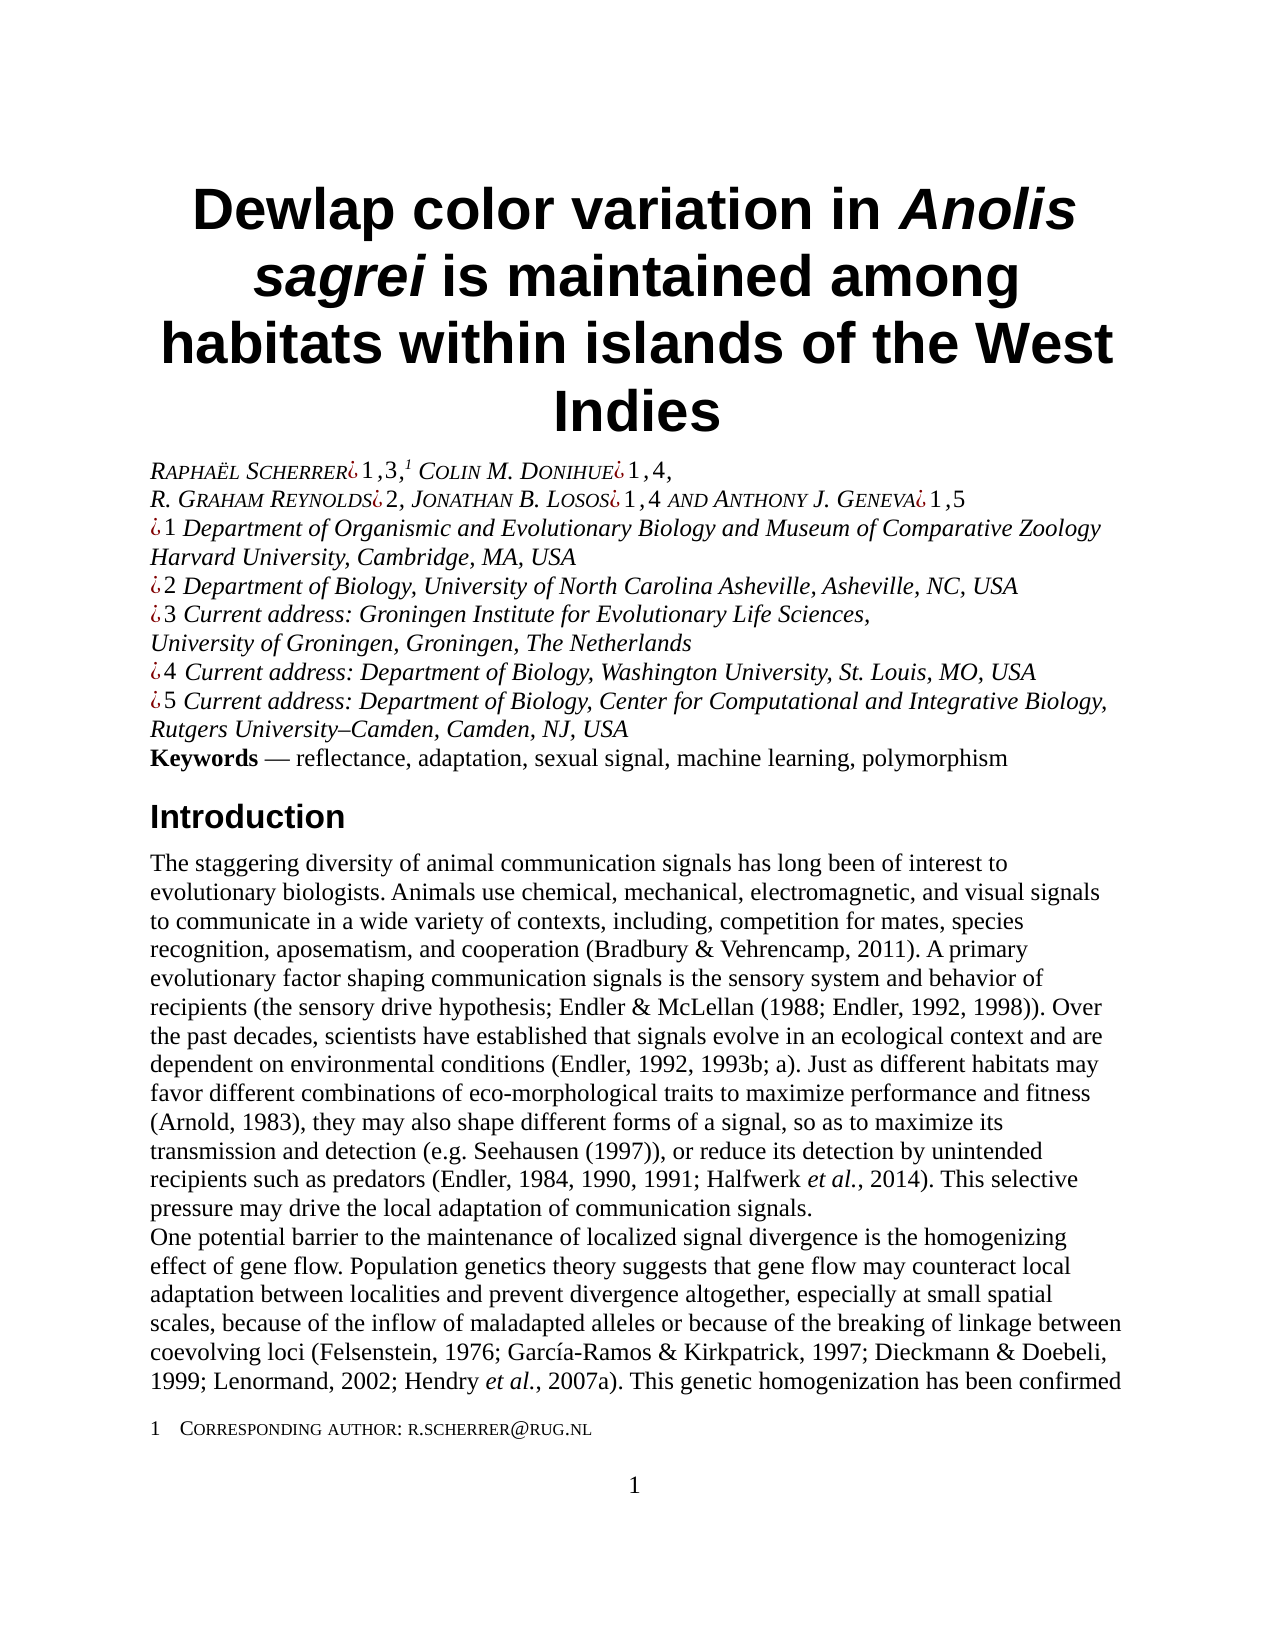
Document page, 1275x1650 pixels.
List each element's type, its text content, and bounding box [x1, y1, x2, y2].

text Keywords — reflectance, adaptation, sexual signal, machine learning, polymorphism [150, 743, 1125, 772]
subtitle Introduction [150, 797, 1125, 836]
title Dewlap color variation in Anolis sagrei is maintained among habitats within islands of the West Indies [150, 175, 1125, 443]
text The staggering diversity of animal communication signals has long been of interest to evolutionary biologists. Animals use chemical, mechanical, electromagnetic, and visual signals to communicate in a wide variety of contexts, including, competition for mates, species recognition, aposematism, and cooperation (Bradbury & Vehrencamp, 2011). A primary evolutionary factor shaping communication signals is the sensory system and behavior of recipients (the sensory drive hypothesis; Endler & McLellan (1988; Endler, 1992, 1998)). Over the past decades, scientists have established that signals evolve in an ecological context and are dependent on environmental conditions (Endler, 1992, 1993b; a). Just as different habitats may favor different combinations of eco-morphological traits to maximize performance and fitness (Arnold, 1983), they may also shape different forms of a signal, so as to maximize its transmission and detection (e.g. Seehausen (1997)), or reduce its detection by unintended recipients such as predators (Endler, 1984, 1990, 1991; Halfwerk et al., 2014). This selective pressure may drive the local adaptation of communication signals. One potential barrier to the maintenance of localized signal divergence is the homogenizing effect of gene flow. Population genetics theory suggests that gene flow may counteract local adaptation between localities and prevent divergence altogether, especially at small spatial scales, because of the inflow of maladapted alleles or because of the breaking of linkage between coevolving loci (Felsenstein, 1976; García-Ramos & Kirkpatrick, 1997; Dieckmann & Doebeli, 1999; Lenormand, 2002; Hendry et al., 2007a). This genetic homogenization has been confirmed [150, 848, 1125, 1394]
text Raphaël Scherrer, Colin M. Donihue, R. Graham Reynolds, Jonathan B. Losos and Anthony J. Geneva Department of Organismic and Evolutionary Biology and Museum of Comparative Zoology Harvard University, Cambridge, MA, USA Department of Biology, University of North Carolina Asheville, Asheville, NC, USA Current address: Groningen Institute for Evolutionary Life Sciences, University of Groningen, Groningen, The Netherlands Current address: Department of Biology, Washington University, St. Louis, MO, USA Current address: Department of Biology, Center for Computational and Integrative Biology, Rutgers University–Camden, Camden, NJ, USA [150, 456, 1125, 743]
text Corresponding author: r.scherrer@rug.nl [150, 1416, 1125, 1440]
